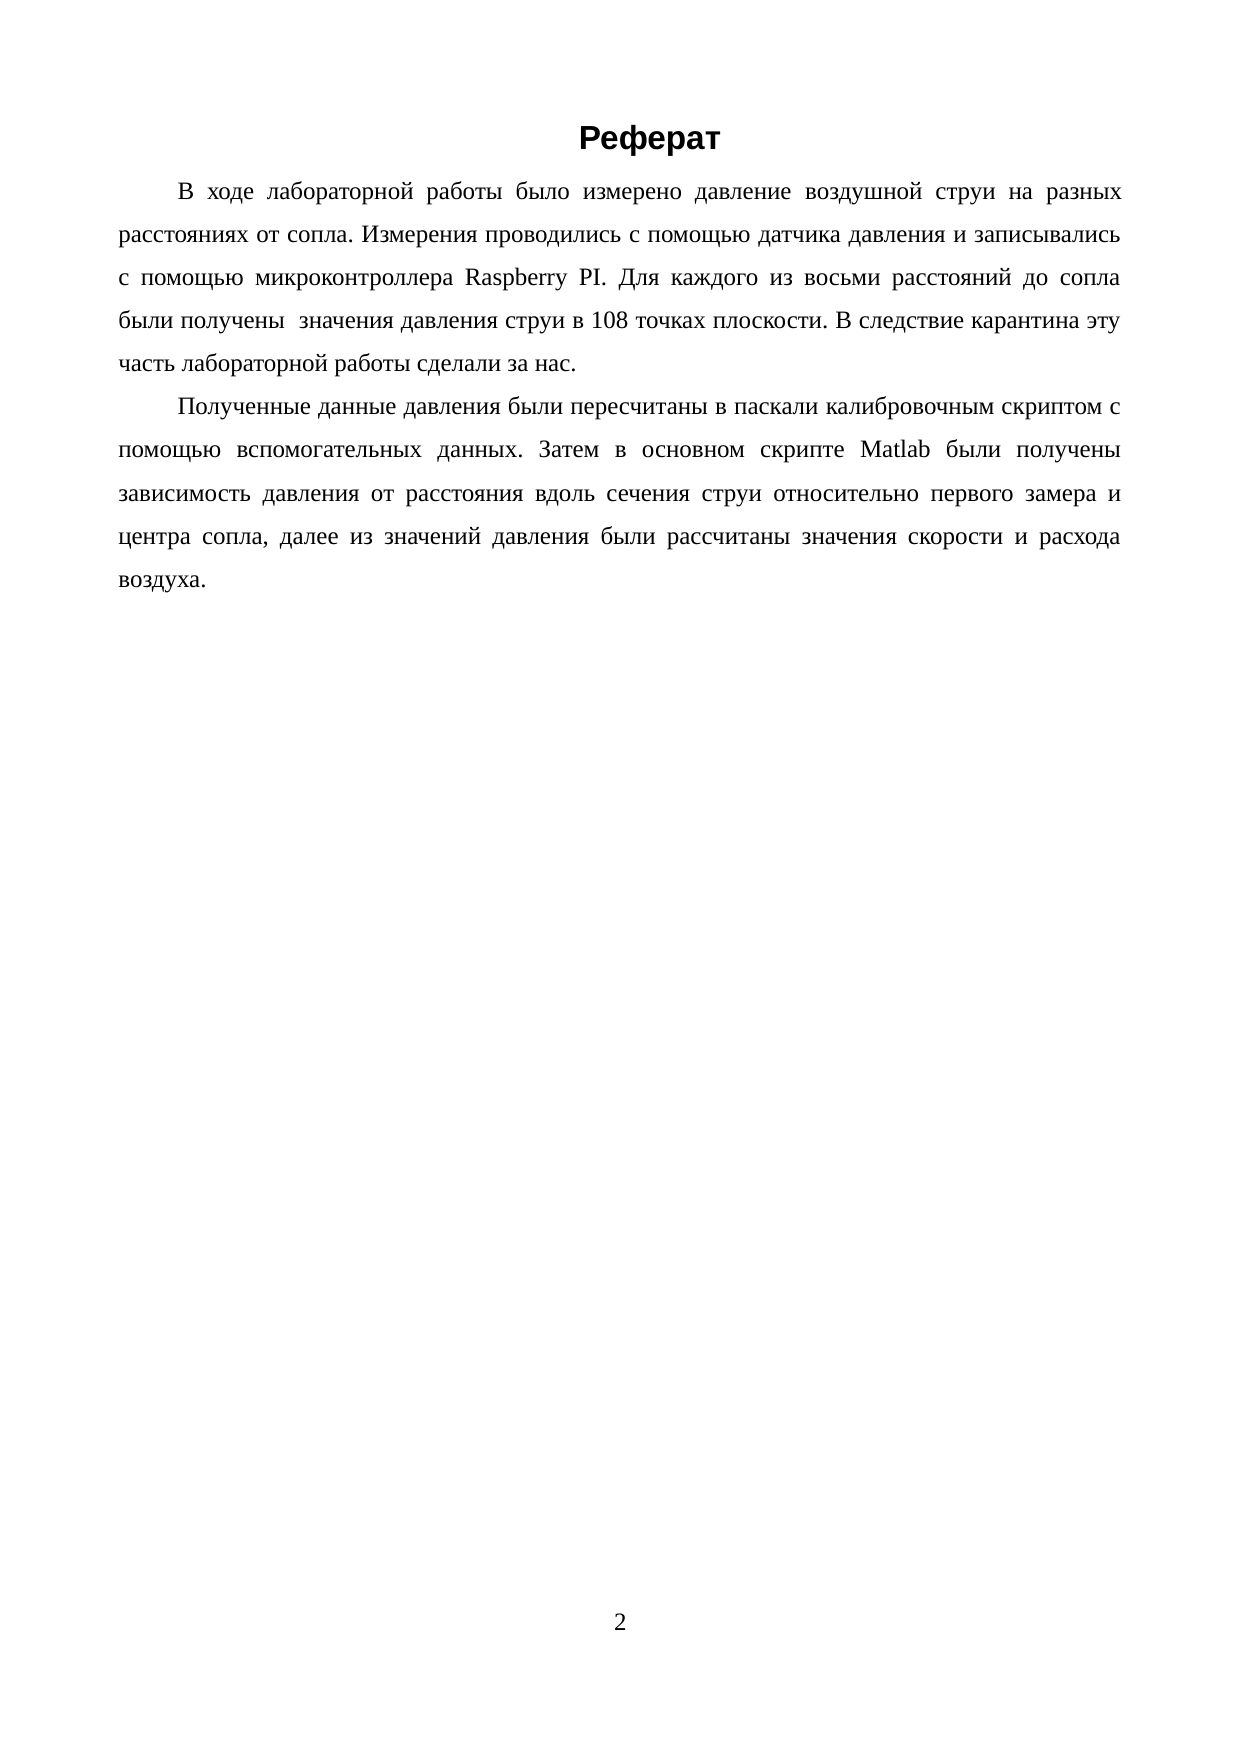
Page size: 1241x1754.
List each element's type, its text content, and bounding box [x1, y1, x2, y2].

text Полученные данные давления были пересчитаны в паскали калибровочным скриптом с помощью вспомогательных данных. Затем в основном скрипте Matlab были получены зависимость давления от расстояния вдоль сечения струи относительно первого замера и центра сопла, далее из значений давления были рассчитаны значения скорости и расхода воздуха. [118, 391, 1122, 593]
subtitle Реферат [118, 118, 1122, 157]
text В ходе лабораторной работы было измерено давление воздушной струи на разных расстояниях от сопла. Измерения проводились с помощью датчика давления и записывались с помощью микроконтроллера Raspberry PI. Для каждого из восьми расстояний до сопла были получены значения давления струи в 108 точках плоскости. В следствие карантина эту часть лабораторной работы сделали за нас. [118, 176, 1122, 377]
